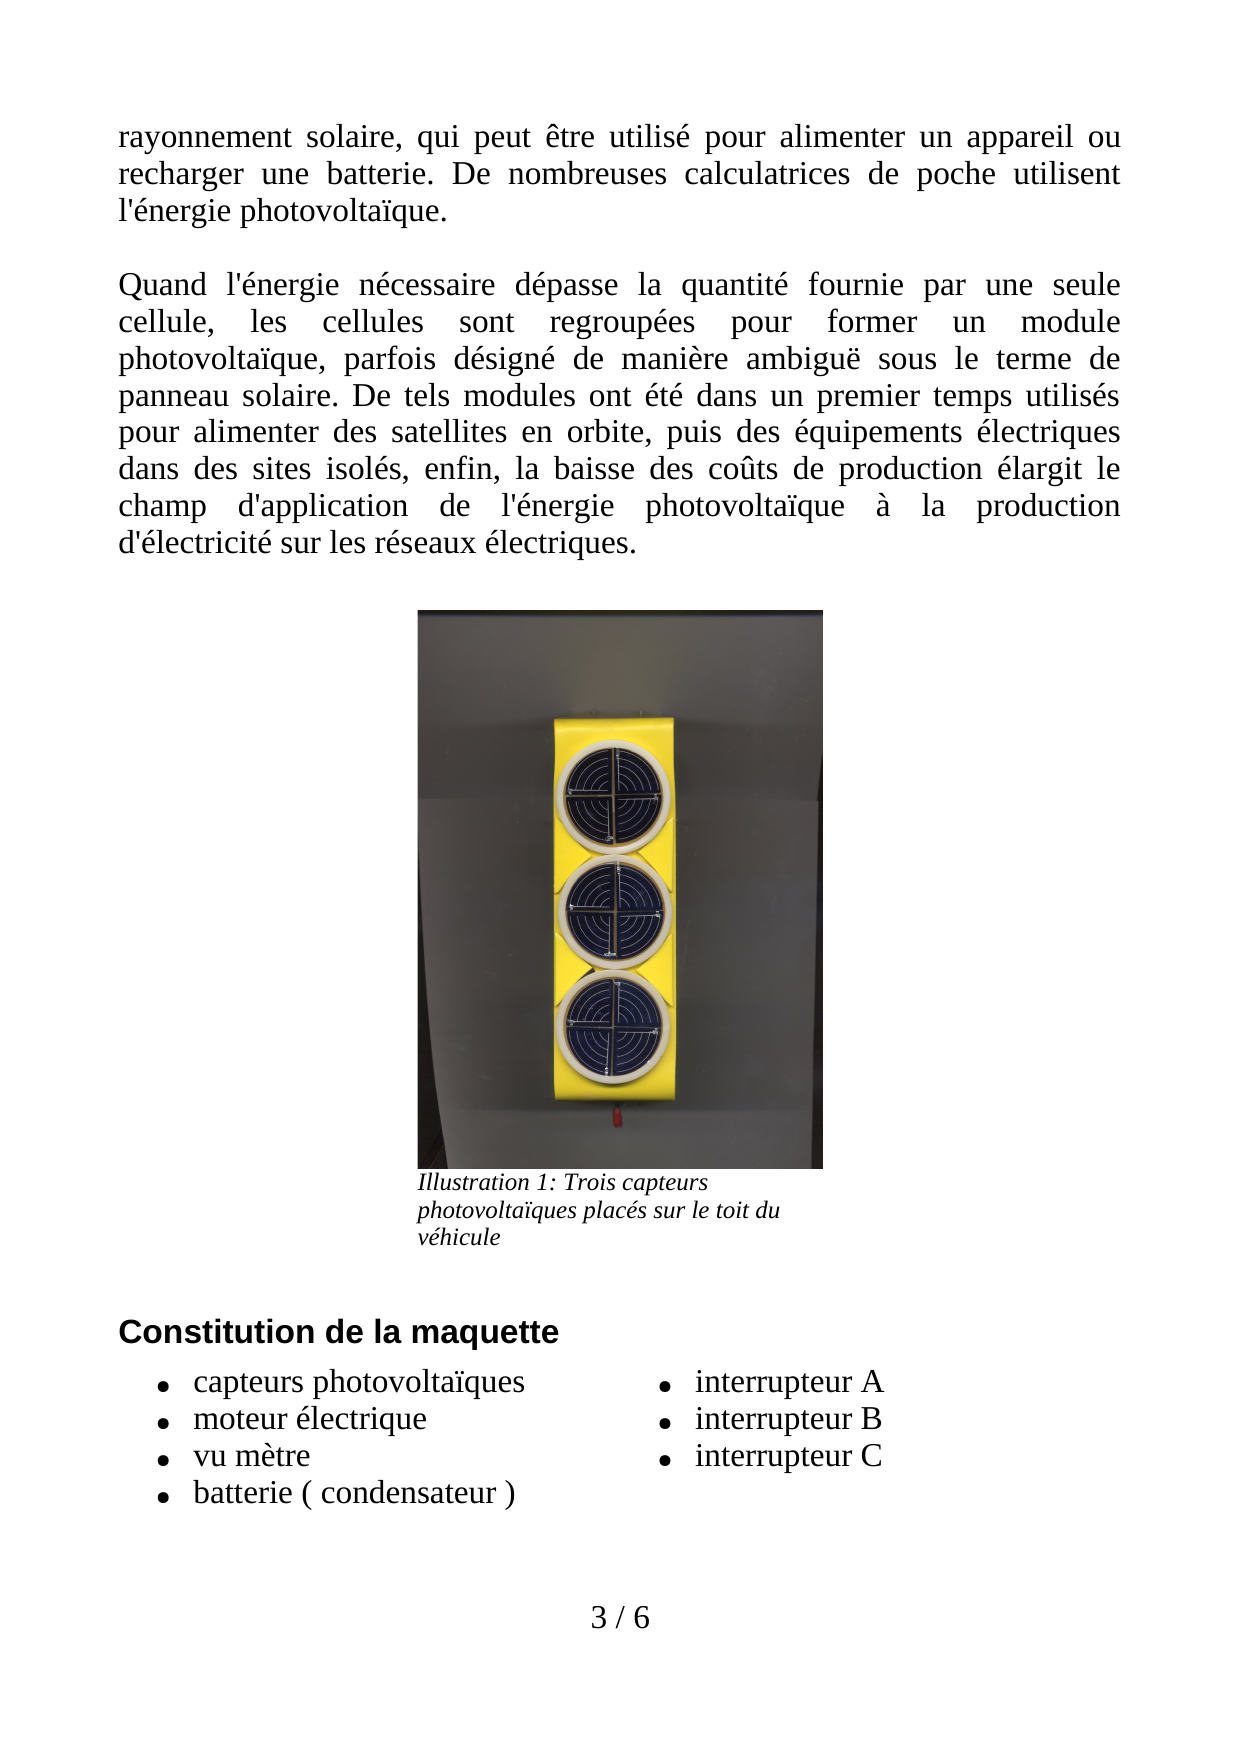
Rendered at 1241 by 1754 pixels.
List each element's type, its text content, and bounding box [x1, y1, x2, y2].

list interrupteur A [657, 1363, 1122, 1400]
subtitle Constitution de la maquette [118, 1313, 1122, 1351]
list vu mètre [156, 1437, 620, 1474]
list batterie ( condensateur ) [156, 1474, 620, 1511]
text Illustration 1: Trois capteurs photovoltaïques placés sur le toit du véhicule [417, 1169, 823, 1251]
text Quand l'énergie nécessaire dépasse la quantité fournie par une seule cellule, les cellules sont regroupées pour former un module photovoltaïque, parfois désigné de manière ambiguë sous le terme de panneau solaire. De tels modules ont été dans un premier temps utilisés pour alimenter des satellites en orbite, puis des équipements électriques dans des sites isolés, enfin, la baisse des coûts de production élargit le champ d'application de l'énergie photovoltaïque à la production d'électricité sur les réseaux électriques. [118, 266, 1122, 561]
picture [417, 610, 823, 1169]
list capteurs photovoltaïques [156, 1363, 620, 1400]
text rayonnement solaire, qui peut être utilisé pour alimenter un appareil ou recharger une batterie. De nombreuses calculatrices de poche utilisent l'énergie photovoltaïque. [118, 118, 1122, 229]
list moteur électrique [156, 1400, 620, 1437]
list interrupteur C [657, 1437, 1122, 1474]
list interrupteur B [657, 1400, 1122, 1437]
